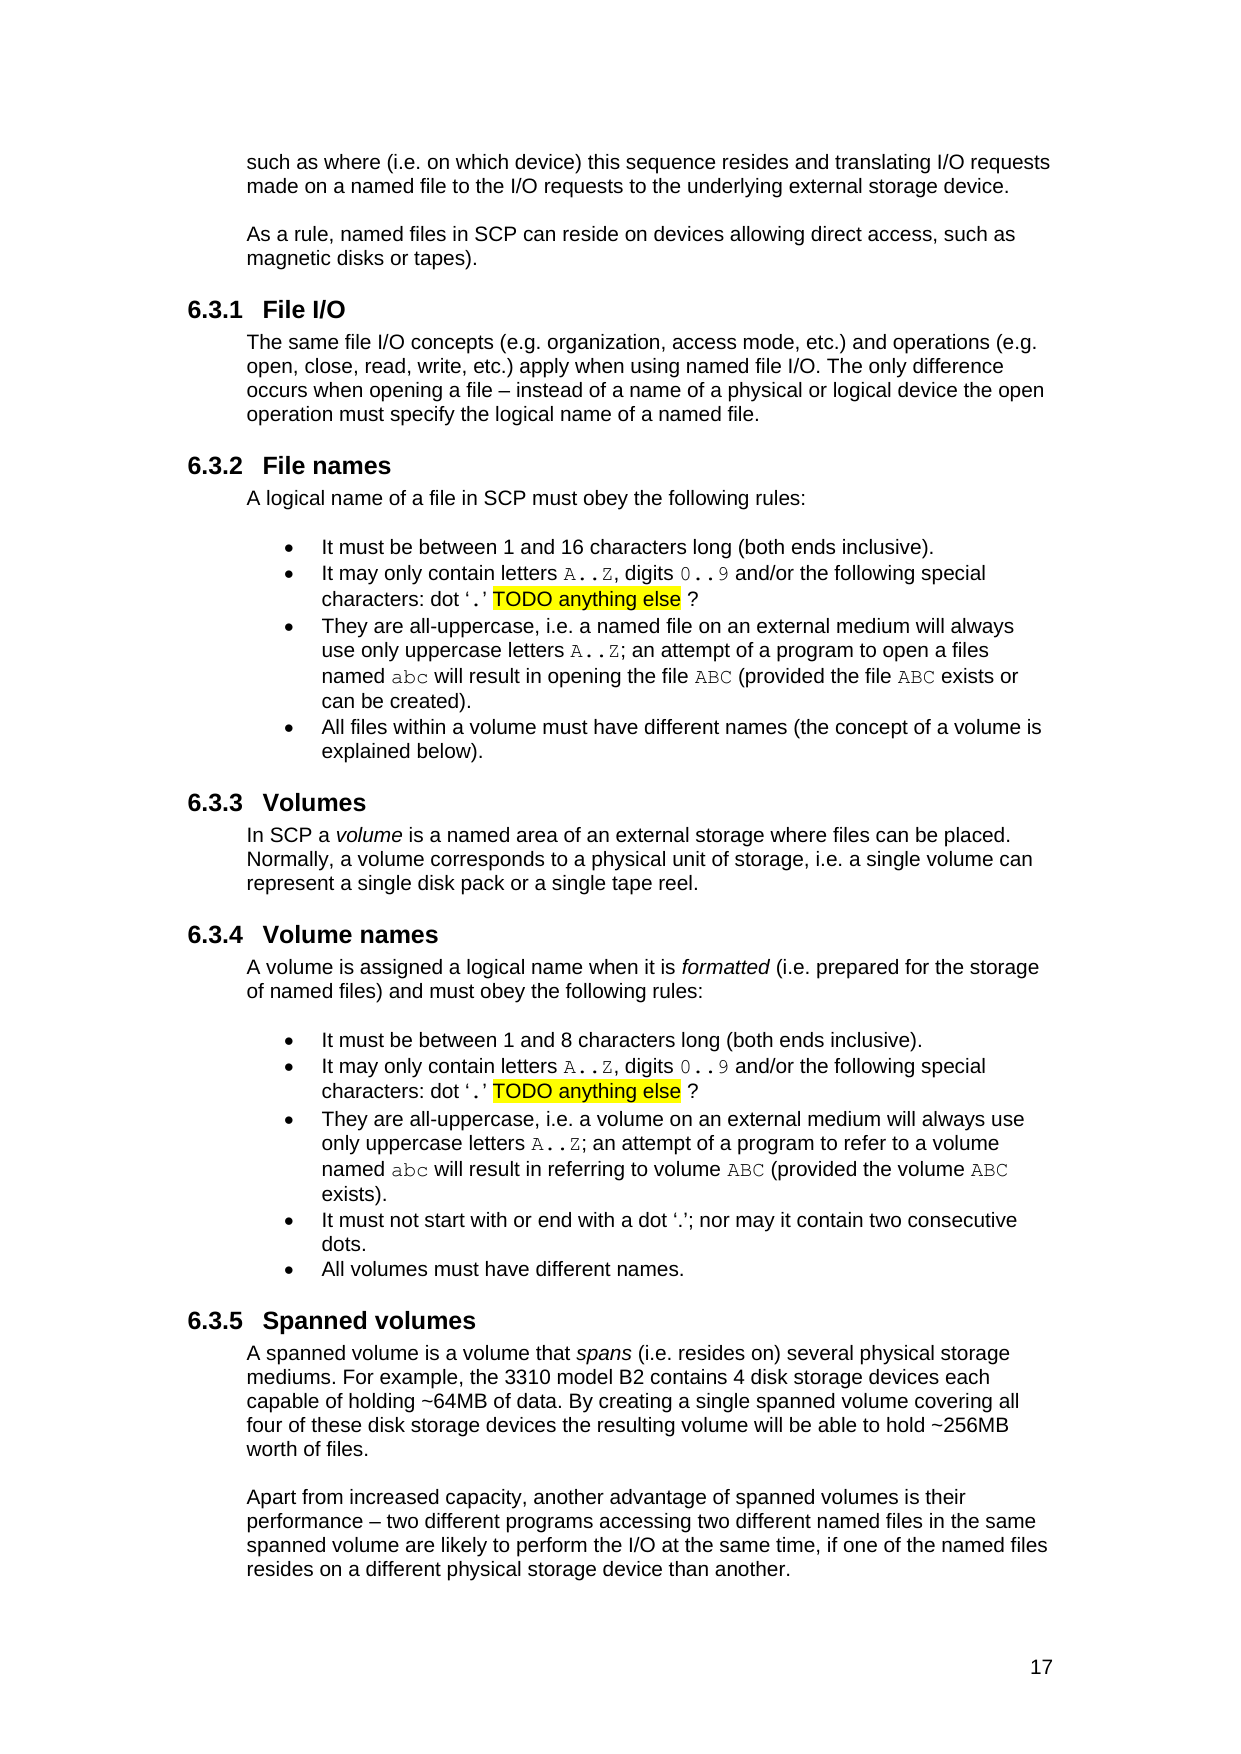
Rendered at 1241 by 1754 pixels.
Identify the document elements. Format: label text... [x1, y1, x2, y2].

list It must be between 1 and 16 characters long (both ends inclusive). [284, 534, 1053, 559]
list They are all-uppercase, i.e. a named file on an external medium will always use only uppercase letters A..Z; an attempt of a program to open a files named abc will result in opening the file ABC (provided the file ABC exists or can be created). [284, 612, 1053, 713]
list It must be between 1 and 8 characters long (both ends inclusive). [284, 1027, 1053, 1052]
list All files within a volume must have different names (the concept of a volume is explained below). [284, 713, 1053, 763]
text A volume is assigned a logical name when it is formatted (i.e. prepared for the storage of named files) and must obey the following rules: [246, 955, 1053, 1003]
list It must not start with or end with a dot ‘.’; nor may it contain two consecutive dots. [284, 1206, 1053, 1256]
subtitle Volumes [187, 788, 1053, 817]
subtitle File I/O [187, 295, 1053, 324]
subtitle File names [187, 451, 1053, 479]
text Apart from increased capacity, another advantage of spanned volumes is their performance – two different programs accessing two different named files in the same spanned volume are likely to perform the I/O at the same time, if one of the named files resides on a different physical storage device than another. [246, 1485, 1053, 1581]
text As a rule, named files in SCP can reside on devices allowing direct access, such as magnetic disks or tapes). [246, 222, 1053, 270]
subtitle Volume names [187, 920, 1053, 948]
text In SCP a volume is a named area of an external storage where files can be placed. Normally, a volume corresponds to a physical unit of storage, i.e. a single volume can represent a single disk pack or a single tape reel. [246, 823, 1053, 895]
list They are all-uppercase, i.e. a volume on an external medium will always use only uppercase letters A..Z; an attempt of a program to refer to a volume named abc will result in referring to volume ABC (provided the volume ABC exists). [284, 1105, 1053, 1206]
text A logical name of a file in SCP must obey the following rules: [246, 486, 1053, 510]
text A spanned volume is a volume that spans (i.e. resides on) several physical storage mediums. For example, the 3310 model B2 contains 4 disk storage devices each capable of holding ~64MB of data. By creating a single spanned volume covering all four of these disk storage devices the resulting volume will be able to hold ~256MB worth of files. [246, 1341, 1053, 1461]
list It may only contain letters A..Z, digits 0..9 and/or the following special characters: dot ‘.’ TODO anything else ? [284, 1052, 1053, 1105]
text such as where (i.e. on which device) this sequence resides and translating I/O requests made on a named file to the I/O requests to the underlying external storage device. [246, 150, 1053, 198]
list It may only contain letters A..Z, digits 0..9 and/or the following special characters: dot ‘.’ TODO anything else ? [284, 559, 1053, 612]
subtitle Spanned volumes [187, 1306, 1053, 1335]
text The same file I/O concepts (e.g. organization, access mode, etc.) and operations (e.g. open, close, read, write, etc.) apply when using named file I/O. The only difference occurs when opening a file – instead of a name of a physical or logical device the open operation must specify the logical name of a named file. [246, 330, 1053, 426]
list All volumes must have different names. [284, 1256, 1053, 1281]
